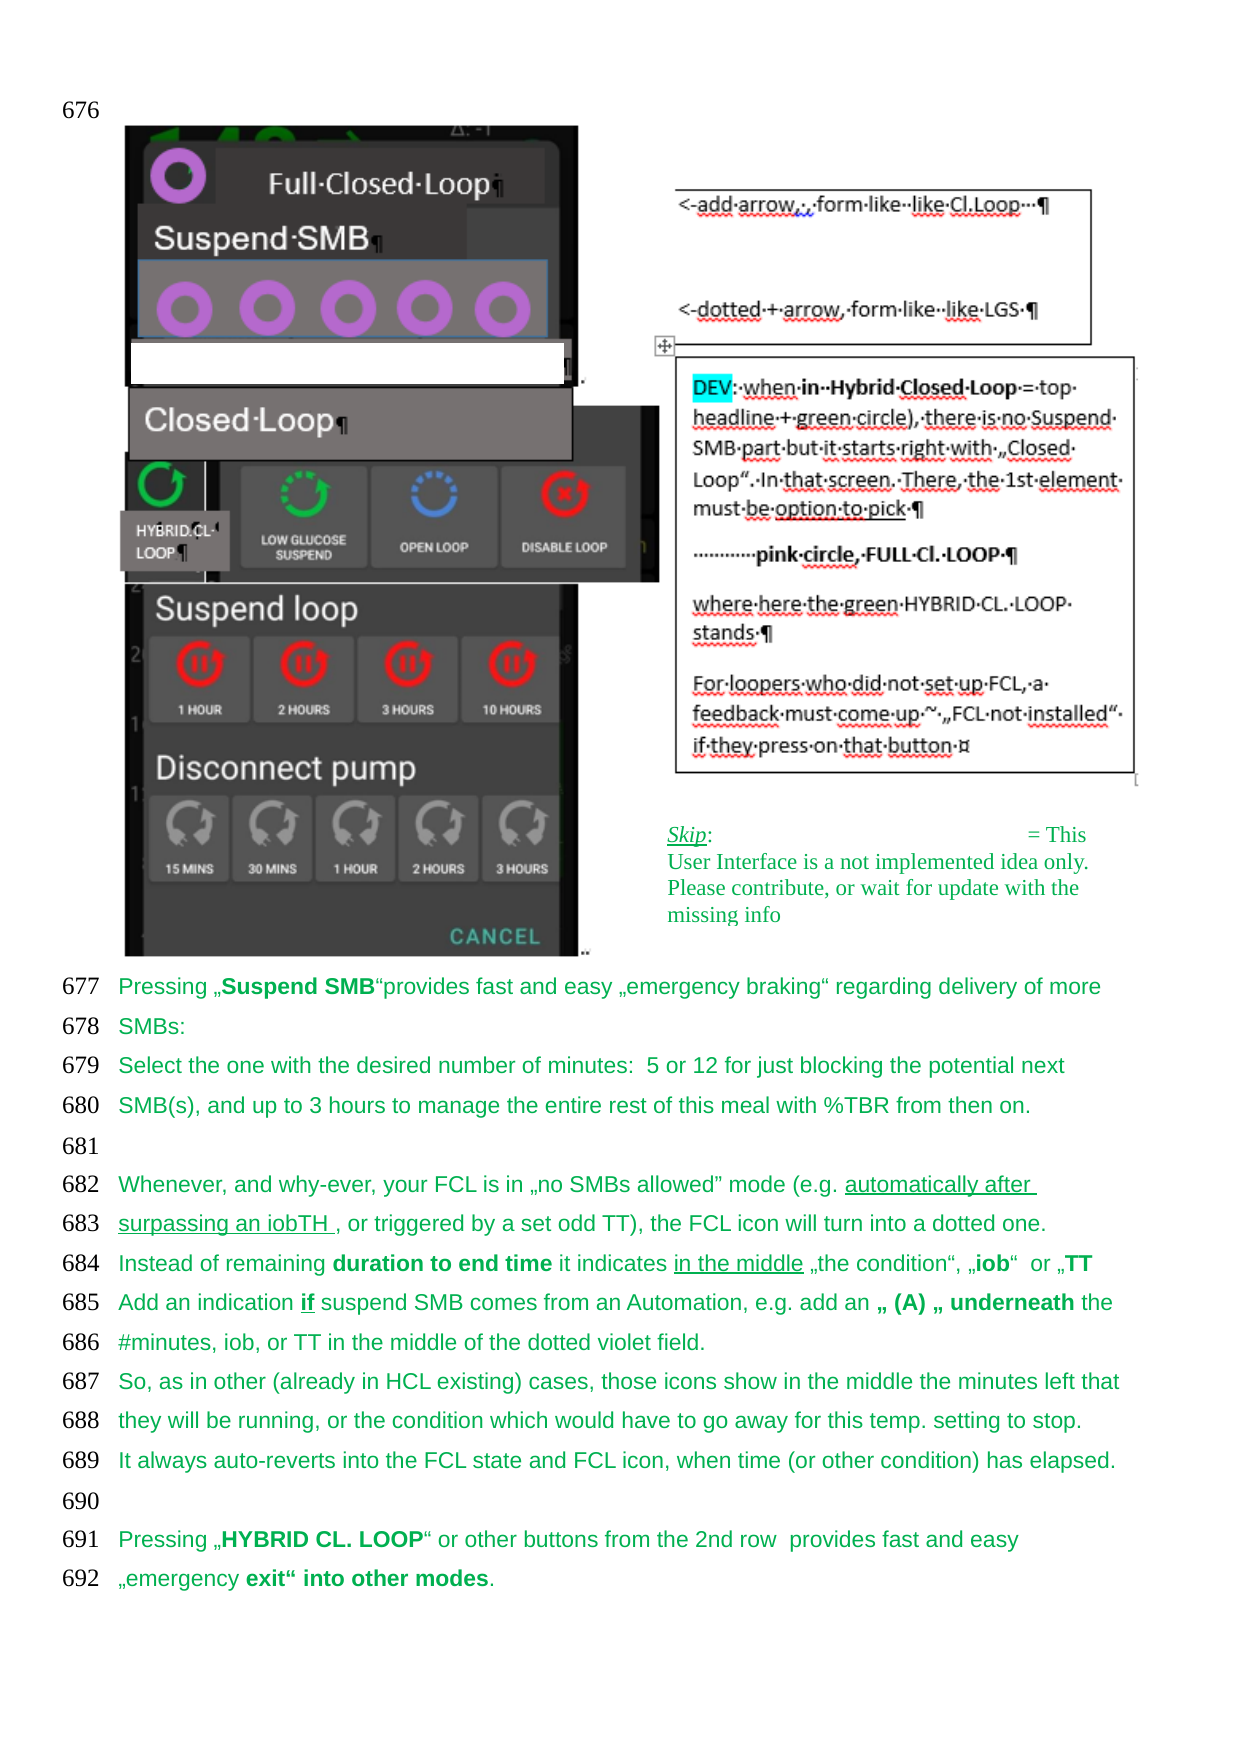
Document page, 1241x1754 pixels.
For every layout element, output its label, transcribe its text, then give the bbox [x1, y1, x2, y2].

text Add an indication if suspend SMB comes from an Automation, e.g. add an „ (A) „ underneath the #minutes, iob, or TT in the middle of the dotted violet field. [118, 1289, 1122, 1355]
text Skip: = This User Interface is a not implemented idea only. [667, 822, 1099, 874]
text 5 MINS 12 MINS 30 MINS 1 HOUR 3 HOURS [146, 351, 549, 377]
text So, as in other (already in HCL existing) cases, those icons show in the middle the minutes left that they will be running, or the condition which would have to go away for this temp. setting to stop. [118, 1368, 1122, 1434]
text It always auto-reverts into the FCL state and FCL icon, when time (or other condition) has elapsed. [118, 1447, 1122, 1473]
text Select the one with the desired number of minutes: 5 or 12 for just blocking the potential next SMB(s), and up to 3 hours to manage the entire rest of this meal with %TBR from then on. [118, 1052, 1122, 1118]
text Pressing „Suspend SMB“provides fast and easy „emergency braking“ regarding delivery of more SMBs: [118, 973, 1122, 1039]
text Whenever, and why-ever, your FCL is in „no SMBs allowed” mode (e.g. automatically after surpassing an iobTH , or triggered by a set odd TT), the FCL icon will turn into a dotted one. [118, 1171, 1122, 1236]
text Pressing „HYBRID CL. LOOP“ or other buttons from the 2nd row provides fast and easy „emergency exit“ into other modes. [118, 1526, 1122, 1592]
text Please contribute, or wait for update with the missing info [667, 874, 1099, 925]
text Instead of remaining duration to end time it indicates in the middle „the condition“, „iob“ or „TT [118, 1249, 1122, 1276]
